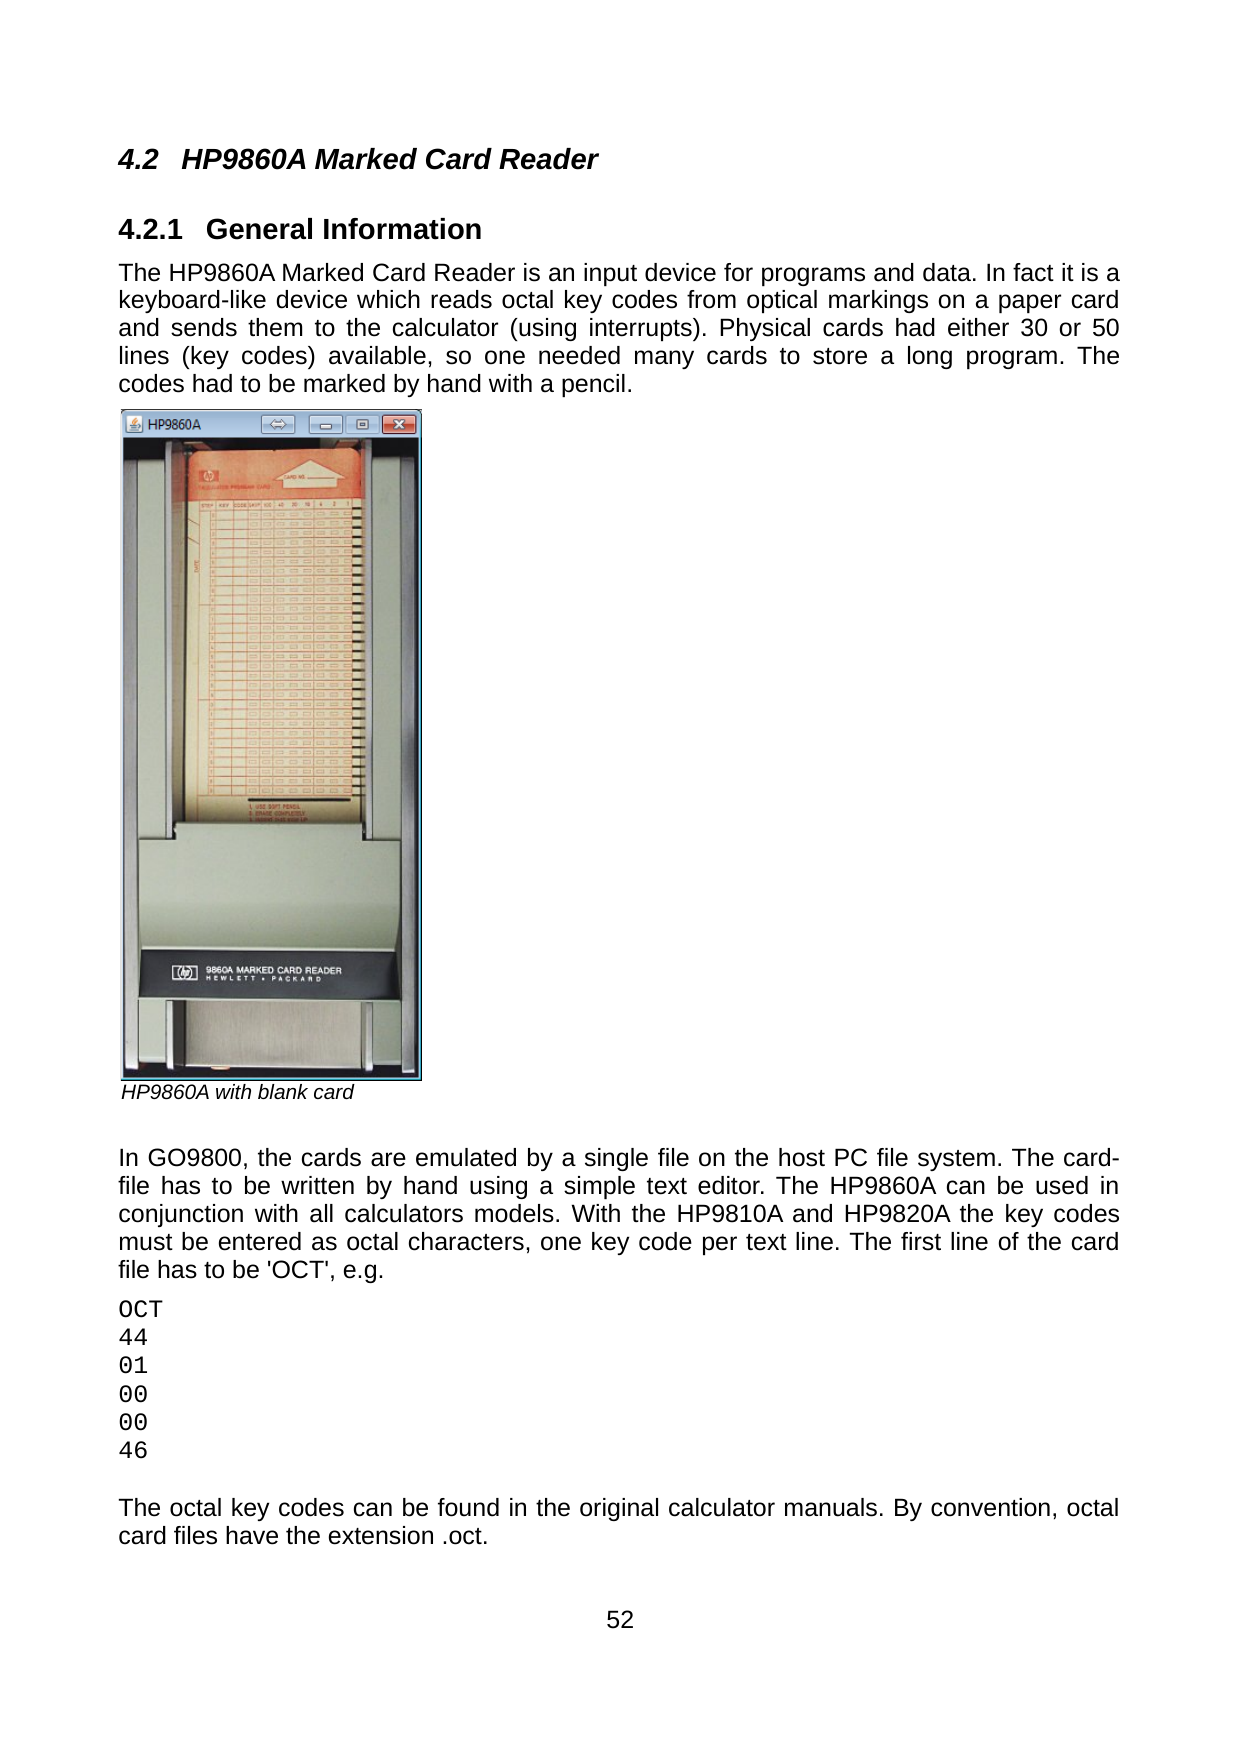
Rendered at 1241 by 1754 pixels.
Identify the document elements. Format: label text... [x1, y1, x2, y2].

text The HP9860A Marked Card Reader is an input device for programs and data. In fact it is a keyboard-like device which reads octal key codes from optical markings on a paper card and sends them to the calculator (using interrupts). Physical cards had either 30 or 50 lines (key codes) available, so one needed many cards to store a long program. The codes had to be marked by hand with a pencil. [118, 258, 1122, 398]
text OCT [118, 1296, 1122, 1325]
text 00 [118, 1410, 1122, 1438]
subtitle General Information [118, 213, 1122, 246]
picture [120, 409, 422, 1081]
text The octal key codes can be found in the original calculator manuals. By convention, octal card files have the extension .oct. [118, 1494, 1122, 1550]
text 01 [118, 1353, 1122, 1381]
subtitle HP9860A Marked Card Reader [118, 143, 1122, 176]
text In GO9800, the cards are emulated by a single file on the host PC file system. The card-file has to be written by hand using a simple text editor. The HP9860A can be used in conjunction with all calculators models. With the HP9810A and HP9820A the key codes must be entered as octal characters, one key code per text line. The first line of the card file has to be 'OCT', e.g. [118, 1144, 1122, 1284]
text 46 [118, 1438, 1122, 1466]
text 00 [118, 1381, 1122, 1410]
text HP9860A with blank card [121, 1081, 422, 1104]
text 44 [118, 1325, 1122, 1353]
